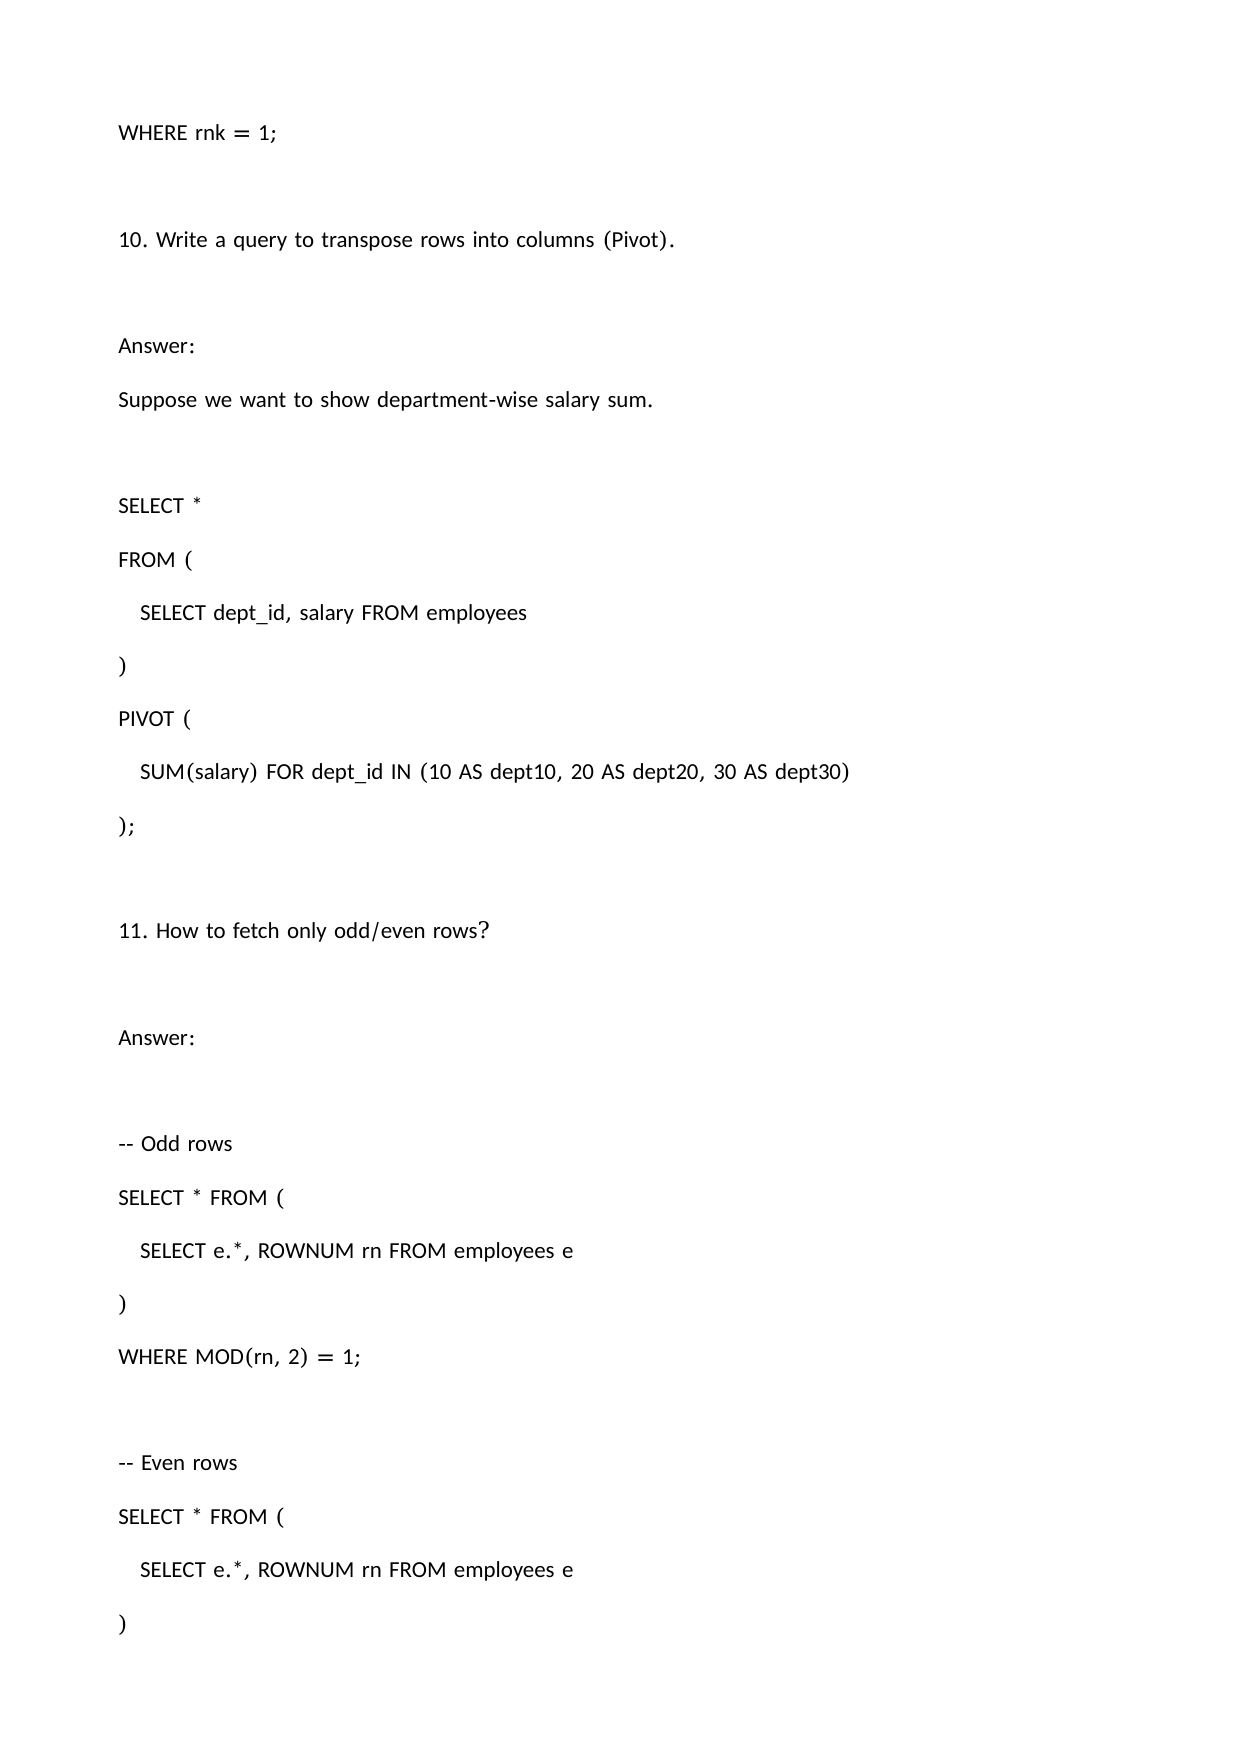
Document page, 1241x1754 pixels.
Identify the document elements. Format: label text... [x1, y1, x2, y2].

text SELECT e.*, ROWNUM rn FROM employees e [118, 1555, 1122, 1583]
text Suppose we want to show department-wise salary sum. [118, 384, 1122, 413]
text -- Odd rows [118, 1129, 1122, 1157]
text -- Even rows [118, 1448, 1122, 1476]
text Answer: [118, 1022, 1122, 1051]
text ); [118, 811, 1122, 838]
text SELECT * [118, 491, 1122, 519]
text SELECT e.*, ROWNUM rn FROM employees e [118, 1236, 1122, 1264]
text ) [118, 651, 1122, 679]
text PIVOT ( [118, 704, 1122, 732]
text ) [118, 1608, 1122, 1636]
text 10. Write a query to transpose rows into columns (Pivot). [118, 224, 1122, 253]
text WHERE MOD(rn, 2) = 1; [118, 1342, 1122, 1370]
text ) [118, 1289, 1122, 1317]
text SELECT dept_id, salary FROM employees [118, 598, 1122, 626]
text WHERE rnk = 1; [118, 118, 1122, 147]
text SELECT * FROM ( [118, 1501, 1122, 1530]
text SELECT * FROM ( [118, 1182, 1122, 1211]
text 11. How to fetch only odd/even rows? [118, 916, 1122, 944]
text SUM(salary) FOR dept_id IN (10 AS dept10, 20 AS dept20, 30 AS dept30) [118, 757, 1122, 786]
text Answer: [118, 331, 1122, 359]
text FROM ( [118, 544, 1122, 573]
